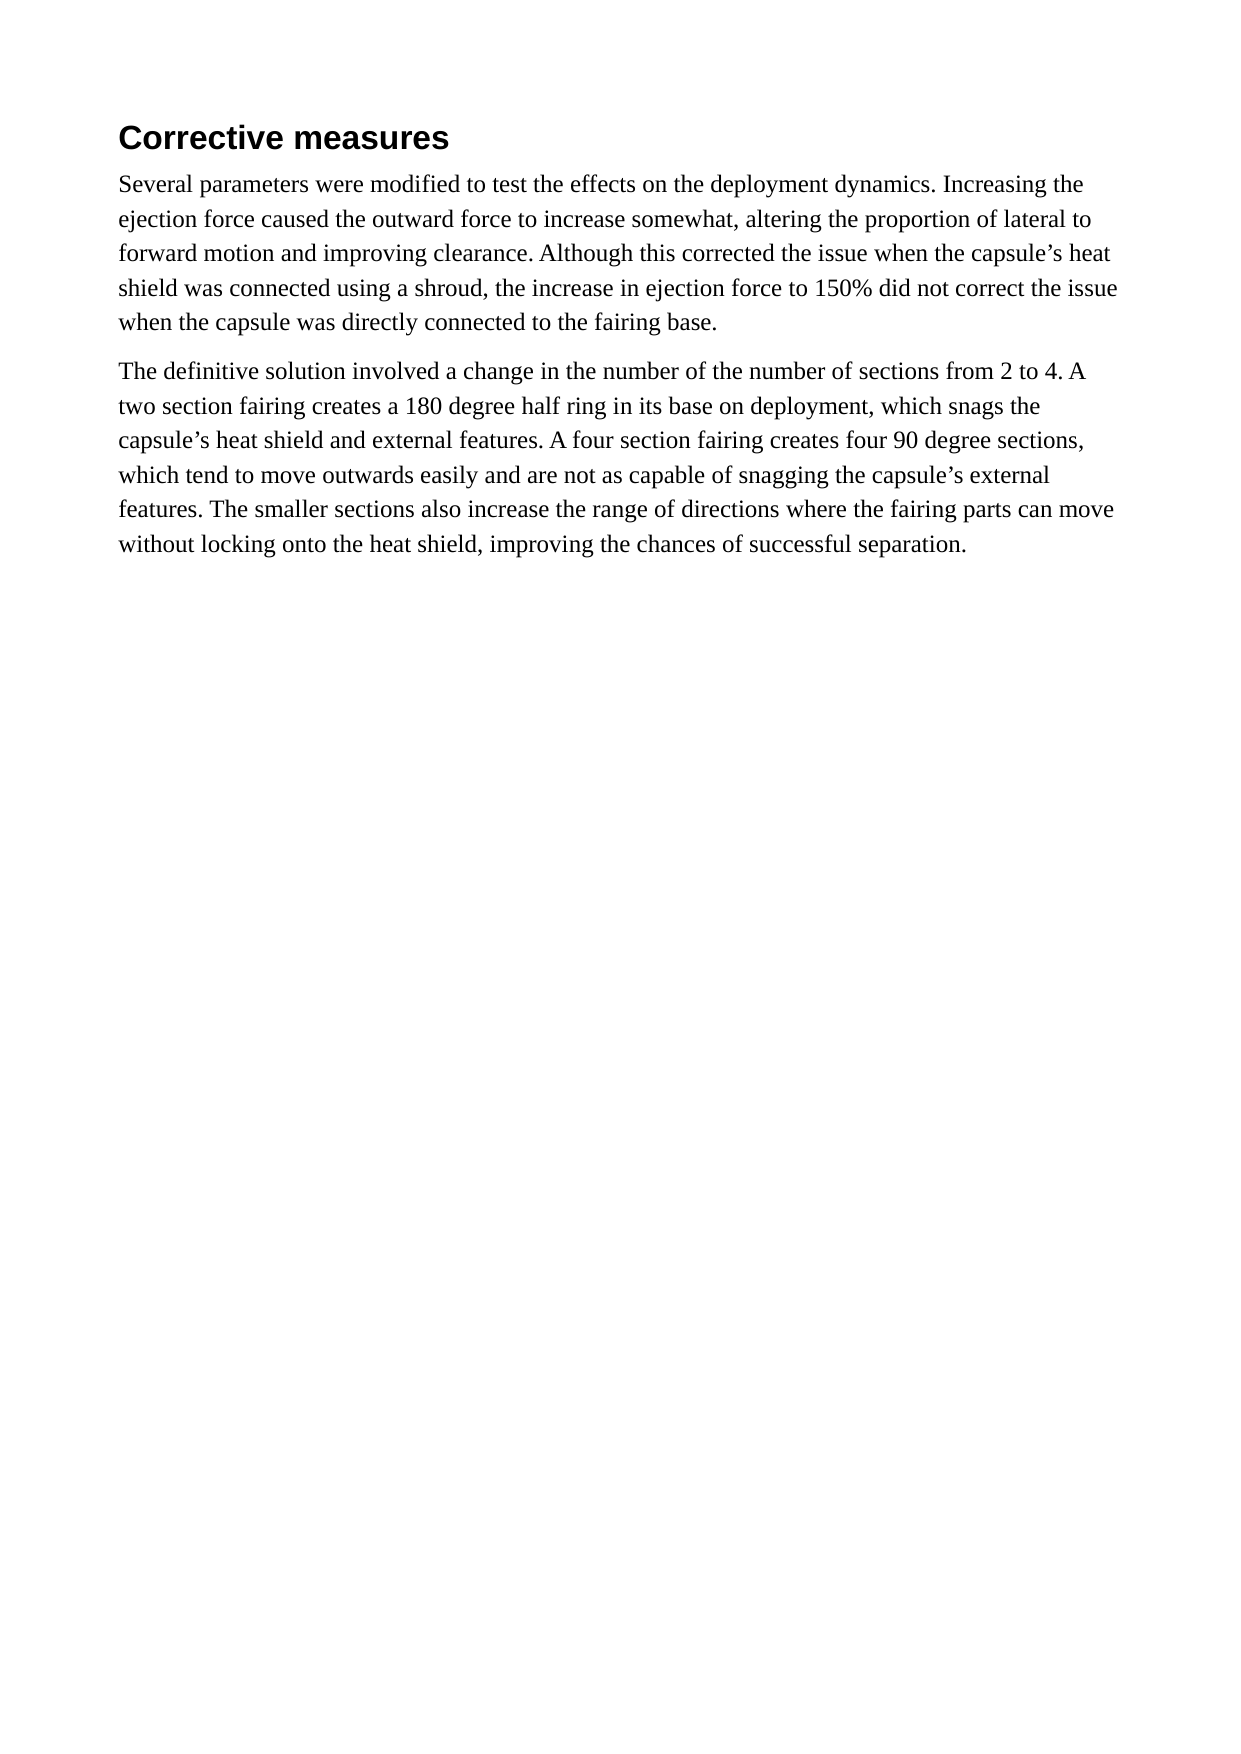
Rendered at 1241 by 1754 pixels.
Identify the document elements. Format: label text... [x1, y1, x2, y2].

text Several parameters were modified to test the effects on the deployment dynamics. Increasing the ejection force caused the outward force to increase somewhat, altering the proportion of lateral to forward motion and improving clearance. Although this corrected the issue when the capsule’s heat shield was connected using a shroud, the increase in ejection force to 150% did not correct the issue when the capsule was directly connected to the fairing base. [118, 169, 1122, 336]
subtitle Corrective measures [118, 118, 1122, 157]
text The definitive solution involved a change in the number of the number of sections from 2 to 4. A two section fairing creates a 180 degree half ring in its base on deployment, which snags the capsule’s heat shield and external features. A four section fairing creates four 90 degree sections, which tend to move outwards easily and are not as capable of snagging the capsule’s external features. The smaller sections also increase the range of directions where the fairing parts can move without locking onto the heat shield, improving the chances of successful separation. [118, 356, 1122, 557]
